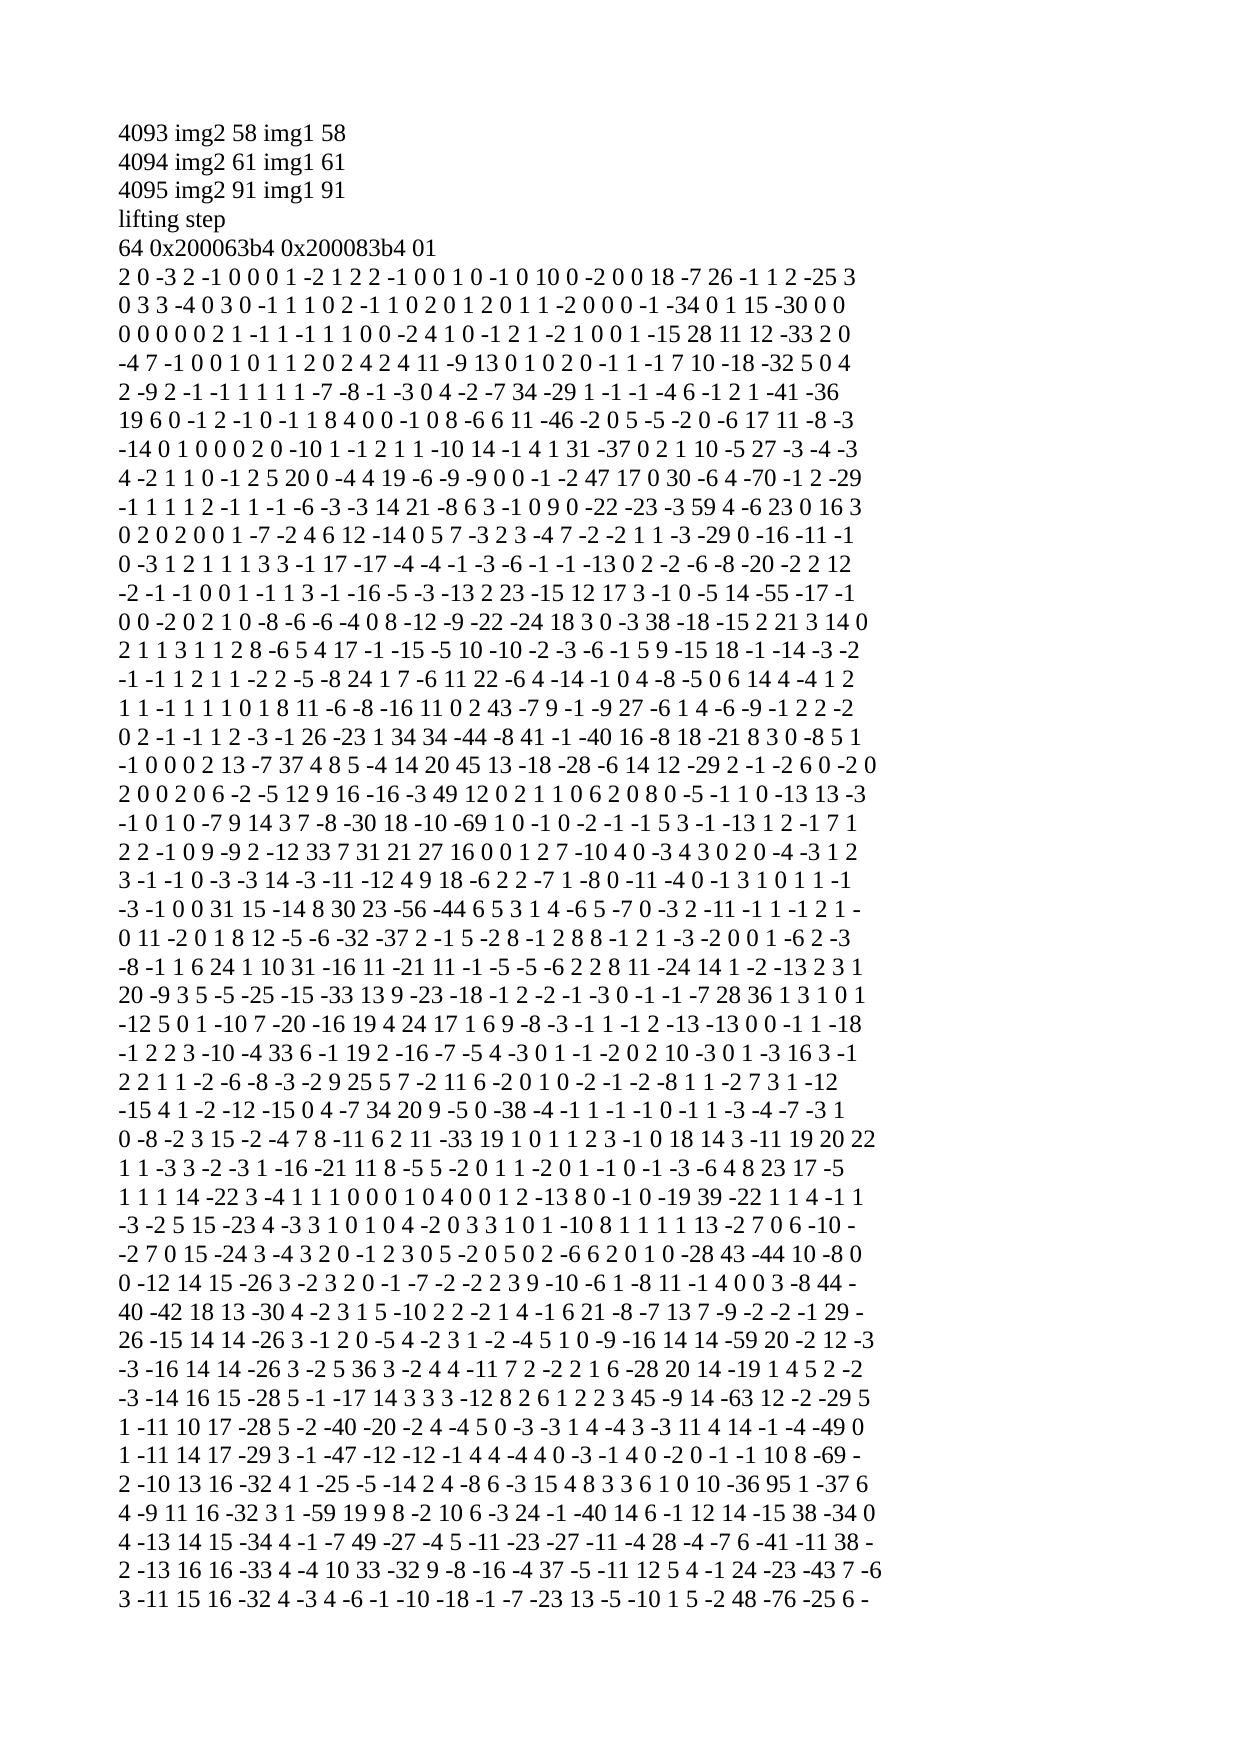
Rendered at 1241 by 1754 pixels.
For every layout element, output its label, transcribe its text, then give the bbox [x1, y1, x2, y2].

text -1 -1 1 2 1 1 -2 2 -5 -8 24 1 7 -6 11 22 -6 4 -14 -1 0 4 -8 -5 0 6 14 4 -4 1 2 [118, 664, 1122, 693]
text 64 0x200063b4 0x200083b4 01 [118, 233, 1122, 262]
text -1 1 1 1 2 -1 1 -1 -6 -3 -3 14 21 -8 6 3 -1 0 9 0 -22 -23 -3 59 4 -6 23 0 16 3 [118, 492, 1122, 521]
text 1 -11 10 17 -28 5 -2 -40 -20 -2 4 -4 5 0 -3 -3 1 4 -4 3 -3 11 4 14 -1 -4 -49 0 [118, 1412, 1122, 1441]
text 4 -13 14 15 -34 4 -1 -7 49 -27 -4 5 -11 -23 -27 -11 -4 28 -4 -7 6 -41 -11 38 - [118, 1527, 1122, 1556]
text 4094 img2 61 img1 61 [118, 147, 1122, 176]
text -2 -1 -1 0 0 1 -1 1 3 -1 -16 -5 -3 -13 2 23 -15 12 17 3 -1 0 -5 14 -55 -17 -1 [118, 578, 1122, 607]
text -3 -2 5 15 -23 4 -3 3 1 0 1 0 4 -2 0 3 3 1 0 1 -10 8 1 1 1 1 13 -2 7 0 6 -10 - [118, 1211, 1122, 1239]
text -15 4 1 -2 -12 -15 0 4 -7 34 20 9 -5 0 -38 -4 -1 1 -1 -1 0 -1 1 -3 -4 -7 -3 1 [118, 1096, 1122, 1124]
text 3 -11 15 16 -32 4 -3 4 -6 -1 -10 -18 -1 -7 -23 13 -5 -10 1 5 -2 48 -76 -25 6 - [118, 1584, 1122, 1613]
text 20 -9 3 5 -5 -25 -15 -33 13 9 -23 -18 -1 2 -2 -1 -3 0 -1 -1 -7 28 36 1 3 1 0 1 [118, 981, 1122, 1009]
text -8 -1 1 6 24 1 10 31 -16 11 -21 11 -1 -5 -5 -6 2 2 8 11 -24 14 1 -2 -13 2 3 1 [118, 952, 1122, 981]
text -2 7 0 15 -24 3 -4 3 2 0 -1 2 3 0 5 -2 0 5 0 2 -6 6 2 0 1 0 -28 43 -44 10 -8 0 [118, 1239, 1122, 1268]
text 2 2 -1 0 9 -9 2 -12 33 7 31 21 27 16 0 0 1 2 7 -10 4 0 -3 4 3 0 2 0 -4 -3 1 2 [118, 837, 1122, 866]
text 40 -42 18 13 -30 4 -2 3 1 5 -10 2 2 -2 1 4 -1 6 21 -8 -7 13 7 -9 -2 -2 -1 29 - [118, 1297, 1122, 1326]
text 0 11 -2 0 1 8 12 -5 -6 -32 -37 2 -1 5 -2 8 -1 2 8 8 -1 2 1 -3 -2 0 0 1 -6 2 -3 [118, 923, 1122, 952]
text 2 -13 16 16 -33 4 -4 10 33 -32 9 -8 -16 -4 37 -5 -11 12 5 4 -1 24 -23 -43 7 -6 [118, 1556, 1122, 1584]
text 2 -10 13 16 -32 4 1 -25 -5 -14 2 4 -8 6 -3 15 4 8 3 3 6 1 0 10 -36 95 1 -37 6 [118, 1469, 1122, 1498]
text 1 1 1 14 -22 3 -4 1 1 1 0 0 0 1 0 4 0 0 1 2 -13 8 0 -1 0 -19 39 -22 1 1 4 -1 1 [118, 1182, 1122, 1211]
text -1 0 0 0 2 13 -7 37 4 8 5 -4 14 20 45 13 -18 -28 -6 14 12 -29 2 -1 -2 6 0 -2 0 [118, 751, 1122, 779]
text 3 -1 -1 0 -3 -3 14 -3 -11 -12 4 9 18 -6 2 2 -7 1 -8 0 -11 -4 0 -1 3 1 0 1 1 -1 [118, 866, 1122, 894]
text 26 -15 14 14 -26 3 -1 2 0 -5 4 -2 3 1 -2 -4 5 1 0 -9 -16 14 14 -59 20 -2 12 -3 [118, 1326, 1122, 1354]
text 0 3 3 -4 0 3 0 -1 1 1 0 2 -1 1 0 2 0 1 2 0 1 1 -2 0 0 0 -1 -34 0 1 15 -30 0 0 [118, 291, 1122, 319]
text 0 0 -2 0 2 1 0 -8 -6 -6 -4 0 8 -12 -9 -22 -24 18 3 0 -3 38 -18 -15 2 21 3 14 0 [118, 607, 1122, 636]
text -3 -16 14 14 -26 3 -2 5 36 3 -2 4 4 -11 7 2 -2 2 1 6 -28 20 14 -19 1 4 5 2 -2 [118, 1354, 1122, 1383]
text 1 1 -1 1 1 1 0 1 8 11 -6 -8 -16 11 0 2 43 -7 9 -1 -9 27 -6 1 4 -6 -9 -1 2 2 -2 [118, 693, 1122, 722]
text 2 0 0 2 0 6 -2 -5 12 9 16 -16 -3 49 12 0 2 1 1 0 6 2 0 8 0 -5 -1 1 0 -13 13 -3 [118, 779, 1122, 808]
text 2 -9 2 -1 -1 1 1 1 1 -7 -8 -1 -3 0 4 -2 -7 34 -29 1 -1 -1 -4 6 -1 2 1 -41 -36 [118, 377, 1122, 406]
text 4093 img2 58 img1 58 [118, 118, 1122, 147]
text 0 -8 -2 3 15 -2 -4 7 8 -11 6 2 11 -33 19 1 0 1 1 2 3 -1 0 18 14 3 -11 19 20 22 [118, 1124, 1122, 1153]
text 0 0 0 0 0 2 1 -1 1 -1 1 1 0 0 -2 4 1 0 -1 2 1 -2 1 0 0 1 -15 28 11 12 -33 2 0 [118, 319, 1122, 348]
text 1 1 -3 3 -2 -3 1 -16 -21 11 8 -5 5 -2 0 1 1 -2 0 1 -1 0 -1 -3 -6 4 8 23 17 -5 [118, 1153, 1122, 1182]
text -1 2 2 3 -10 -4 33 6 -1 19 2 -16 -7 -5 4 -3 0 1 -1 -2 0 2 10 -3 0 1 -3 16 3 -1 [118, 1038, 1122, 1067]
text lifting step [118, 204, 1122, 233]
text 4 -2 1 1 0 -1 2 5 20 0 -4 4 19 -6 -9 -9 0 0 -1 -2 47 17 0 30 -6 4 -70 -1 2 -29 [118, 463, 1122, 492]
text 0 -12 14 15 -26 3 -2 3 2 0 -1 -7 -2 -2 2 3 9 -10 -6 1 -8 11 -1 4 0 0 3 -8 44 - [118, 1268, 1122, 1297]
text 2 1 1 3 1 1 2 8 -6 5 4 17 -1 -15 -5 10 -10 -2 -3 -6 -1 5 9 -15 18 -1 -14 -3 -2 [118, 636, 1122, 664]
text -4 7 -1 0 0 1 0 1 1 2 0 2 4 2 4 11 -9 13 0 1 0 2 0 -1 1 -1 7 10 -18 -32 5 0 4 [118, 348, 1122, 377]
text 0 2 0 2 0 0 1 -7 -2 4 6 12 -14 0 5 7 -3 2 3 -4 7 -2 -2 1 1 -3 -29 0 -16 -11 -1 [118, 521, 1122, 549]
text -14 0 1 0 0 0 2 0 -10 1 -1 2 1 1 -10 14 -1 4 1 31 -37 0 2 1 10 -5 27 -3 -4 -3 [118, 434, 1122, 463]
text 0 -3 1 2 1 1 1 3 3 -1 17 -17 -4 -4 -1 -3 -6 -1 -1 -13 0 2 -2 -6 -8 -20 -2 2 12 [118, 549, 1122, 578]
text -12 5 0 1 -10 7 -20 -16 19 4 24 17 1 6 9 -8 -3 -1 1 -1 2 -13 -13 0 0 -1 1 -18 [118, 1009, 1122, 1038]
text 4095 img2 91 img1 91 [118, 176, 1122, 204]
text -3 -14 16 15 -28 5 -1 -17 14 3 3 3 -12 8 2 6 1 2 2 3 45 -9 14 -63 12 -2 -29 5 [118, 1383, 1122, 1412]
text 2 0 -3 2 -1 0 0 0 1 -2 1 2 2 -1 0 0 1 0 -1 0 10 0 -2 0 0 18 -7 26 -1 1 2 -25 3 [118, 262, 1122, 291]
text 1 -11 14 17 -29 3 -1 -47 -12 -12 -1 4 4 -4 4 0 -3 -1 4 0 -2 0 -1 -1 10 8 -69 - [118, 1441, 1122, 1469]
text -3 -1 0 0 31 15 -14 8 30 23 -56 -44 6 5 3 1 4 -6 5 -7 0 -3 2 -11 -1 1 -1 2 1 - [118, 894, 1122, 923]
text 2 2 1 1 -2 -6 -8 -3 -2 9 25 5 7 -2 11 6 -2 0 1 0 -2 -1 -2 -8 1 1 -2 7 3 1 -12 [118, 1067, 1122, 1096]
text 0 2 -1 -1 1 2 -3 -1 26 -23 1 34 34 -44 -8 41 -1 -40 16 -8 18 -21 8 3 0 -8 5 1 [118, 722, 1122, 751]
text 19 6 0 -1 2 -1 0 -1 1 8 4 0 0 -1 0 8 -6 6 11 -46 -2 0 5 -5 -2 0 -6 17 11 -8 -3 [118, 406, 1122, 434]
text -1 0 1 0 -7 9 14 3 7 -8 -30 18 -10 -69 1 0 -1 0 -2 -1 -1 5 3 -1 -13 1 2 -1 7 1 [118, 808, 1122, 837]
text 4 -9 11 16 -32 3 1 -59 19 9 8 -2 10 6 -3 24 -1 -40 14 6 -1 12 14 -15 38 -34 0 [118, 1498, 1122, 1527]
